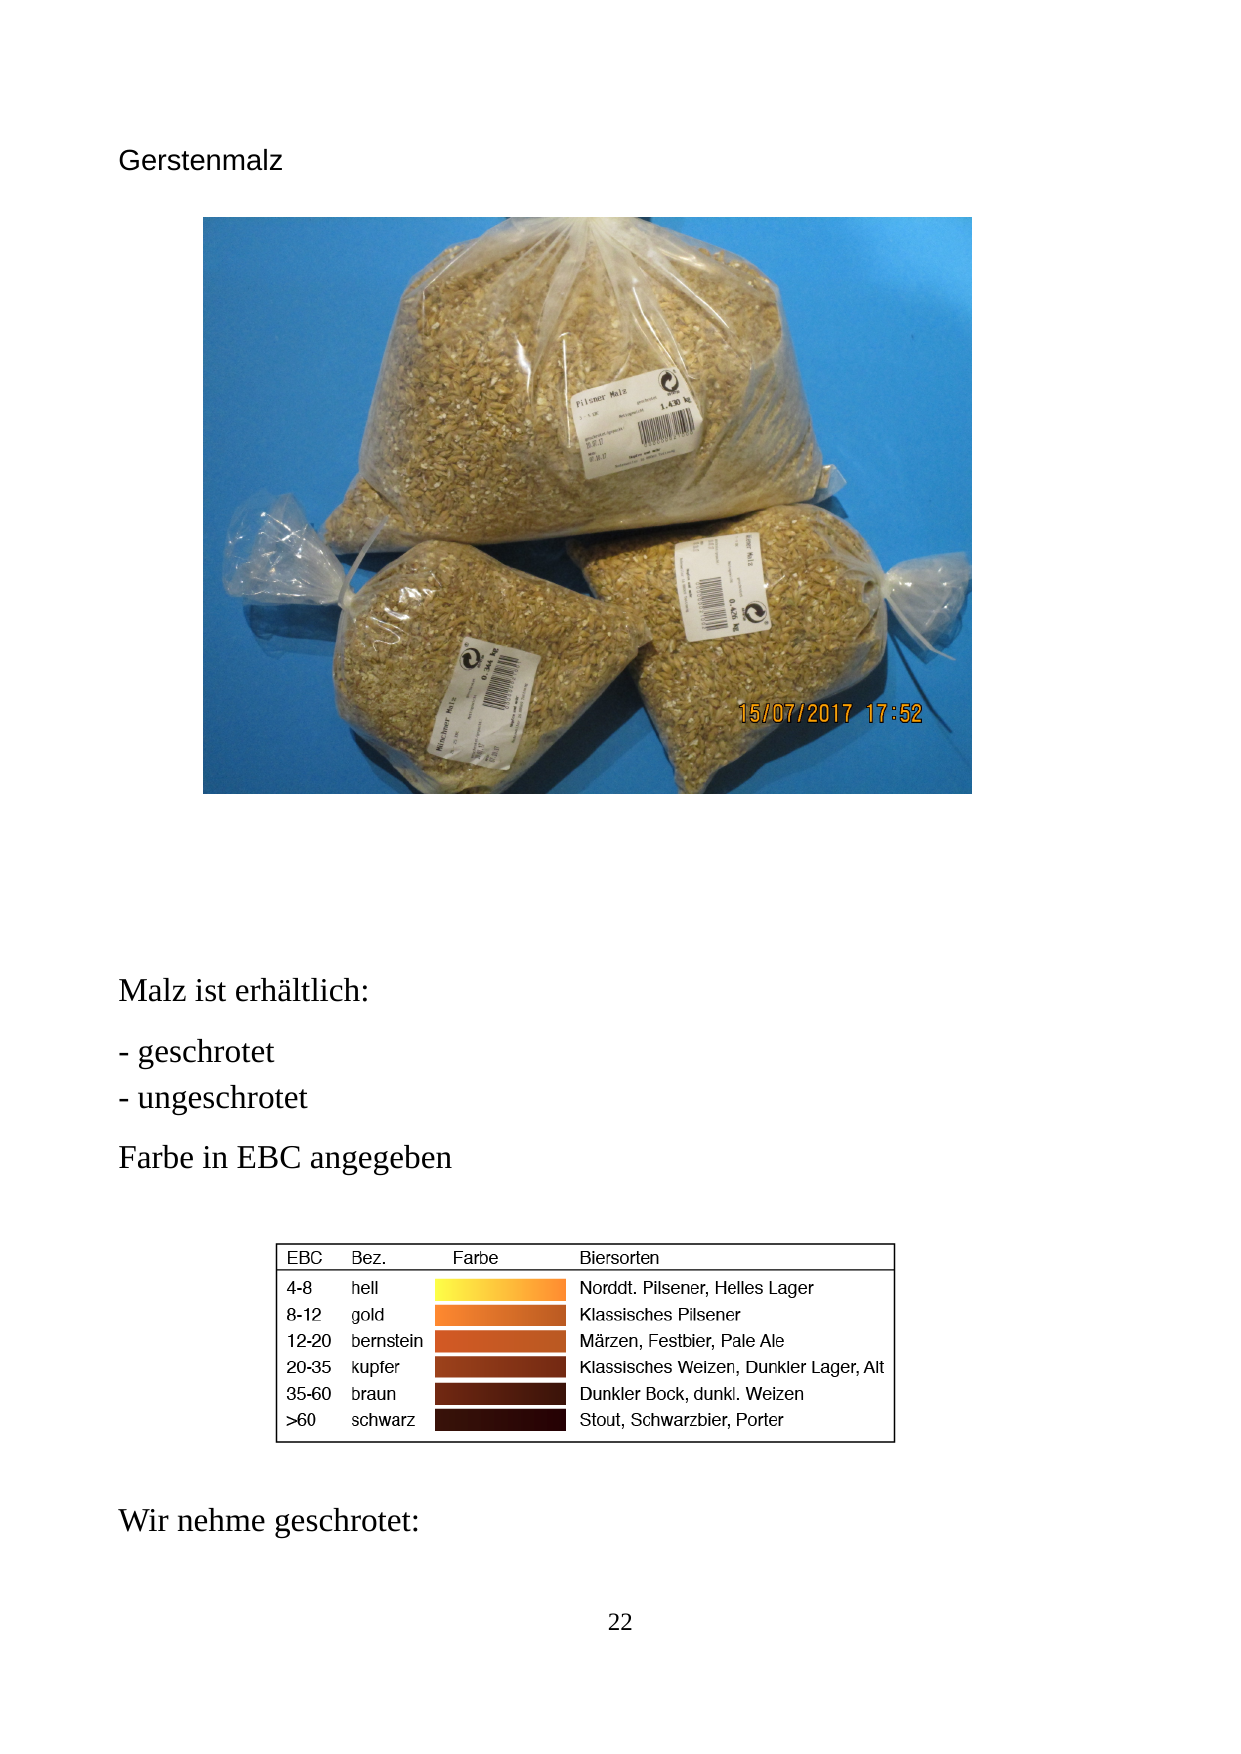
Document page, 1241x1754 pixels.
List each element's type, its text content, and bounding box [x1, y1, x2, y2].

text Wir nehme geschrotet: [118, 1501, 1122, 1539]
text Malz ist erhältlich: [118, 971, 1122, 1009]
subtitle Gerstenmalz [118, 143, 1122, 177]
picture [203, 217, 972, 794]
picture [269, 1235, 903, 1448]
text Farbe in EBC angegeben [118, 1138, 1122, 1176]
text - geschrotet - ungeschrotet [118, 1031, 1122, 1115]
